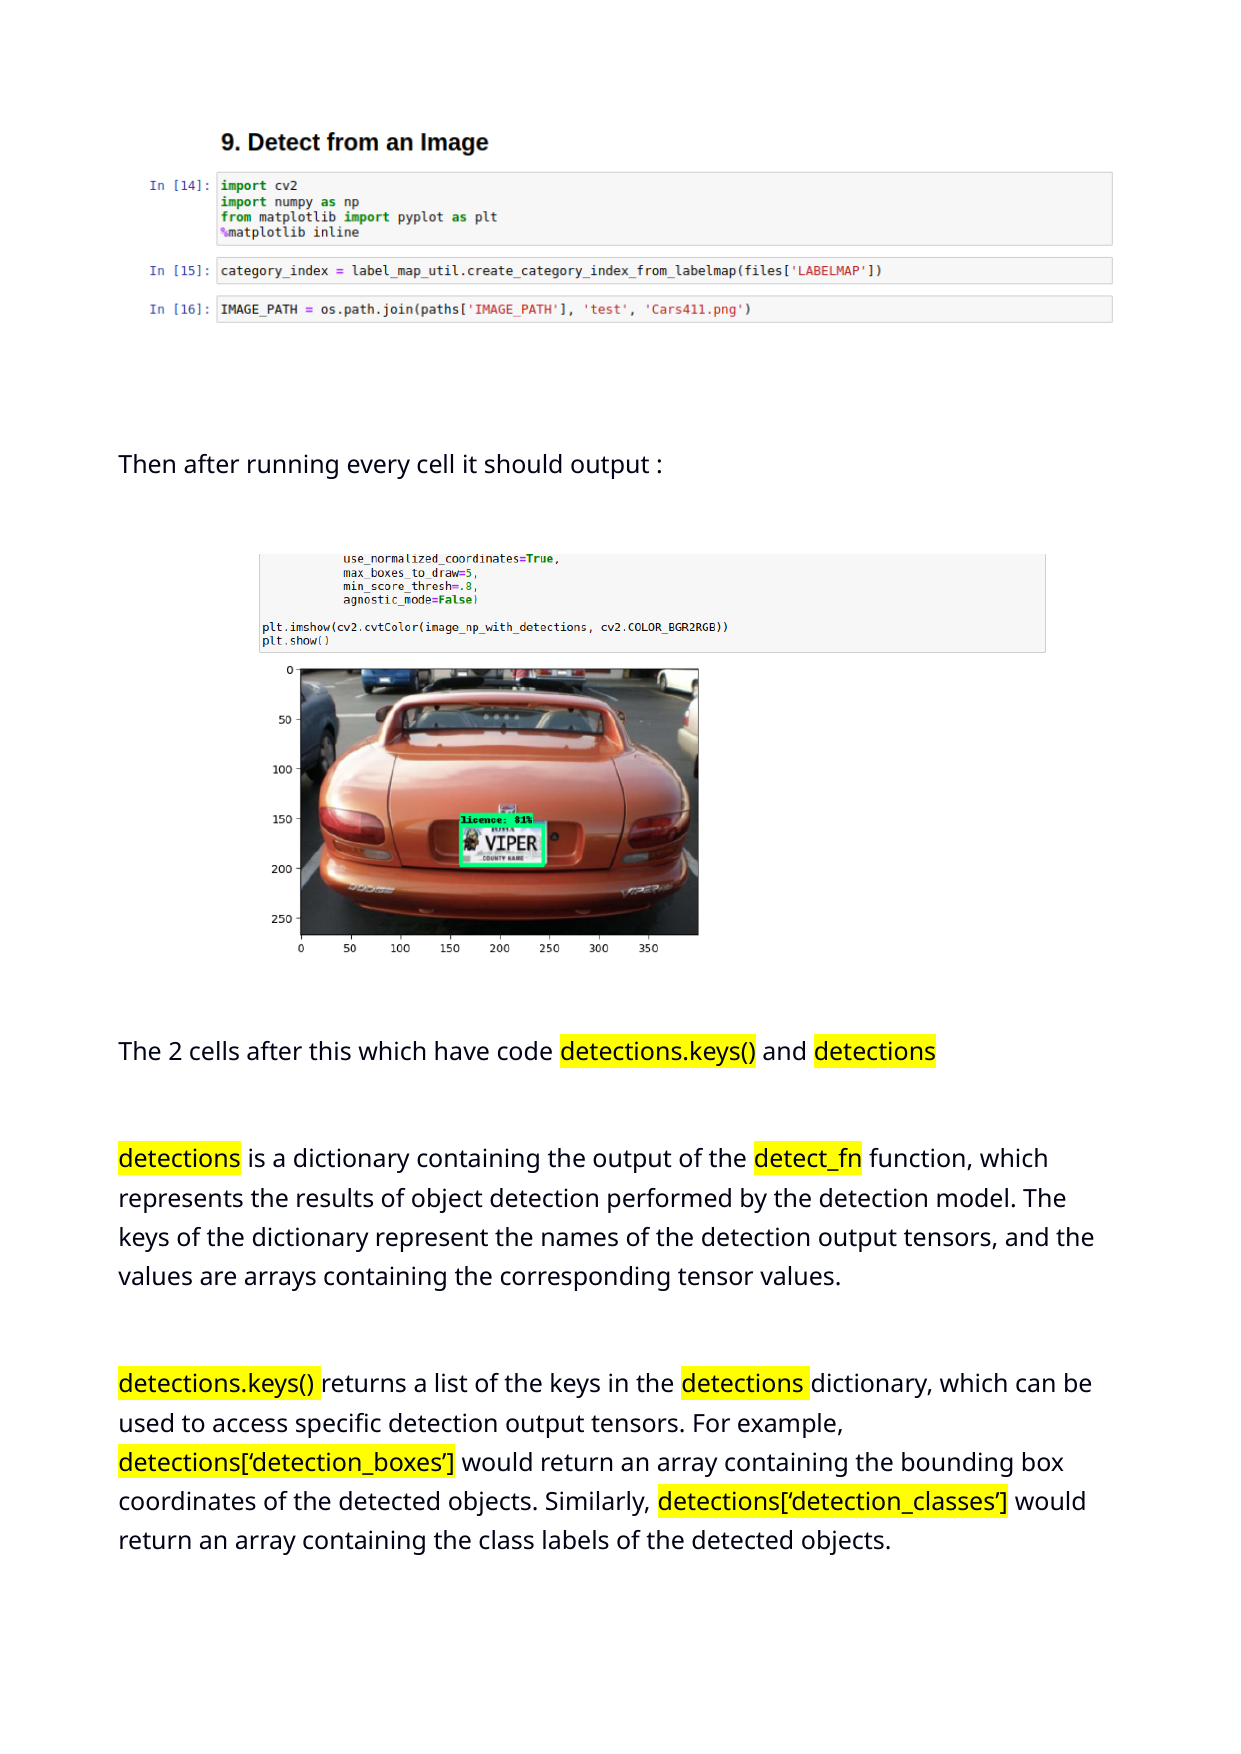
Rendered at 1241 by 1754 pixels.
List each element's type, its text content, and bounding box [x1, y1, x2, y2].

text detections.keys() returns a list of the keys in the detections dictionary, which can be used to access specific detection output tensors. For example, detections[‘detection_boxes’] would return an array containing the bounding box coordinates of the detected objects. Similarly, detections[‘detection_classes’] would return an array containing the class labels of the detected objects. [118, 1366, 1122, 1557]
text detections is a dictionary containing the output of the detect_fn function, which represents the results of object detection performed by the detection model. The keys of the dictionary represent the names of the detection output tensors, and the values are arrays containing the corresponding tensor values. [118, 1141, 1122, 1293]
picture [179, 554, 1061, 975]
picture [118, 118, 1123, 334]
text The 2 cells after this which have code detections.keys() and detections [118, 1033, 1122, 1068]
text Then after running every cell it should output : [118, 447, 1122, 481]
